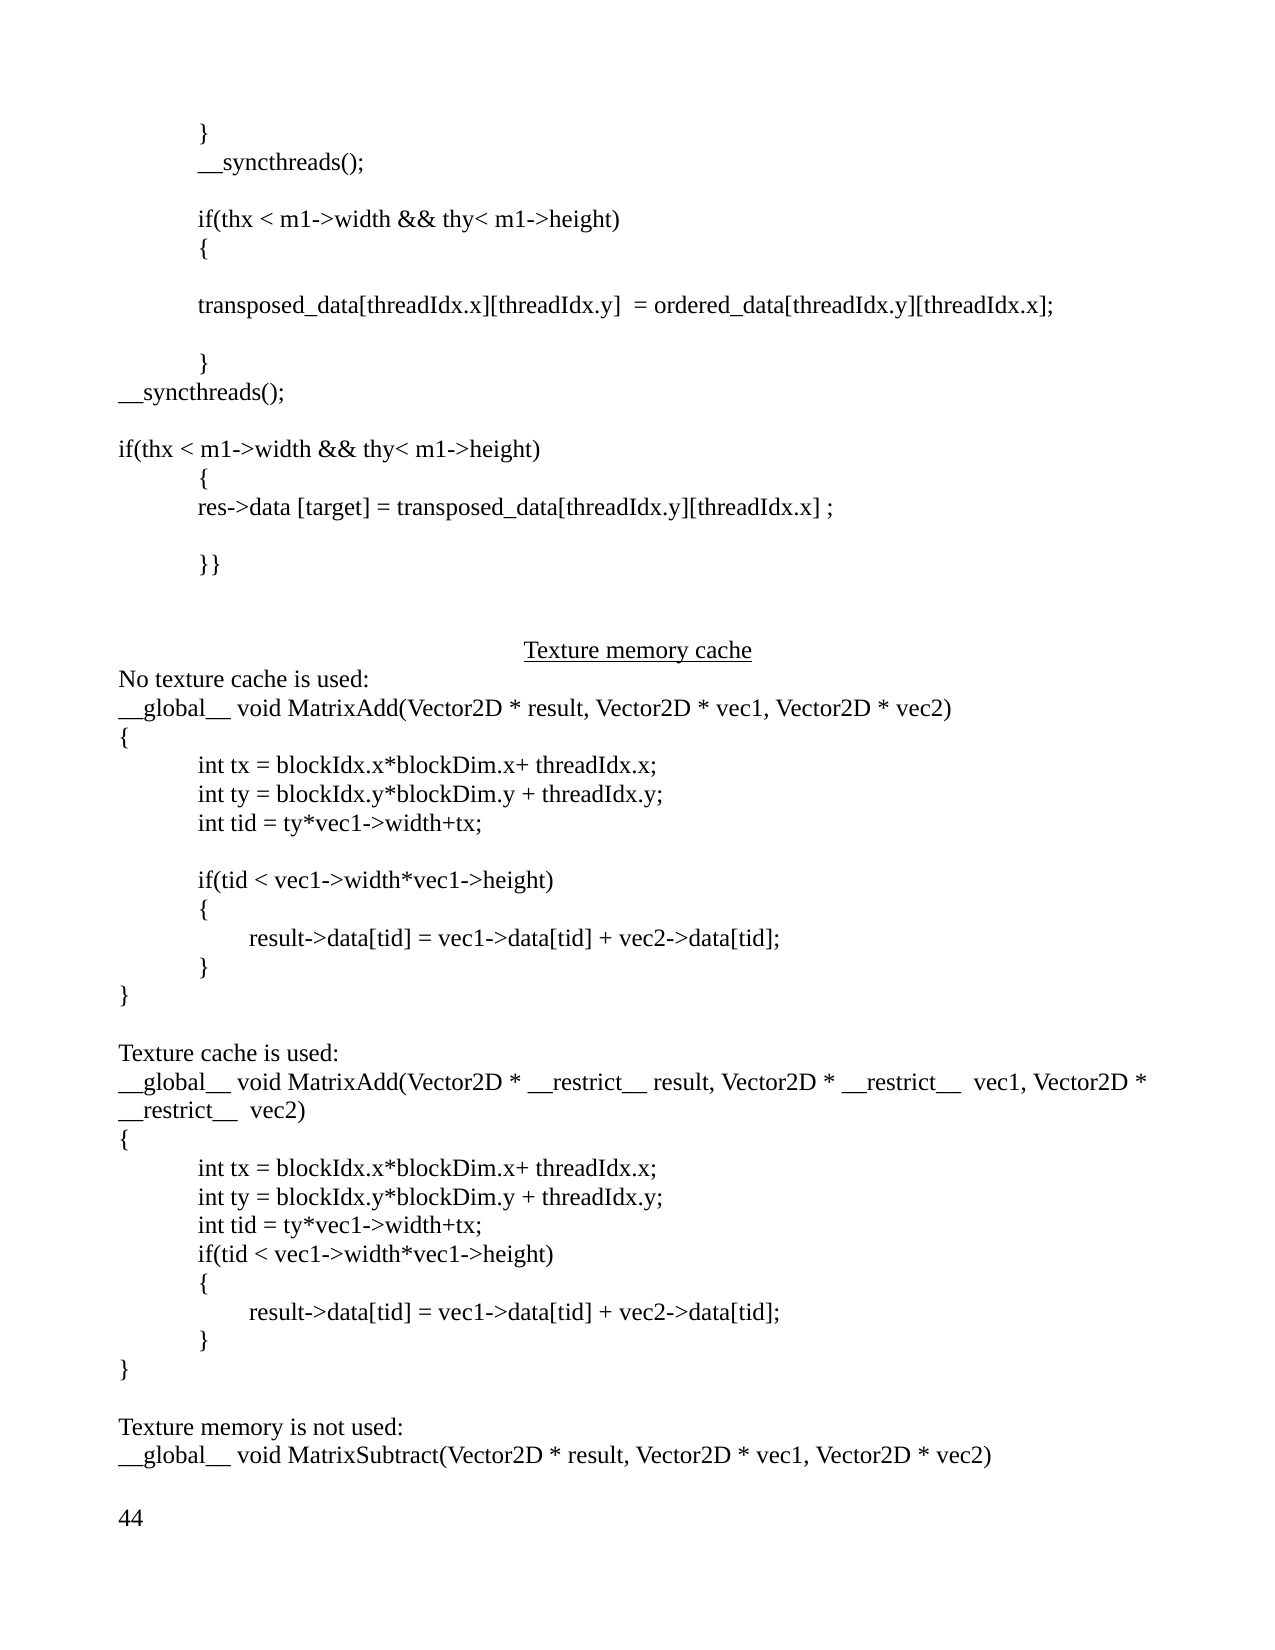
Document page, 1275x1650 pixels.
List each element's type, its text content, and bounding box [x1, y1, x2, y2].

text transposed_data[threadIdx.x][threadIdx.y] = ordered_data[threadIdx.y][threadIdx.x]; [118, 291, 1157, 319]
text result->data[tid] = vec1->data[tid] + vec2->data[tid]; [118, 923, 1157, 952]
text } [118, 348, 1157, 377]
text { [118, 722, 1157, 751]
text No texture cache is used: [118, 664, 1157, 693]
text { [118, 233, 1157, 262]
text int tx = blockIdx.x*blockDim.x+ threadIdx.x; [118, 1153, 1157, 1182]
text { [118, 1124, 1157, 1153]
text Texture cache is used: [118, 1038, 1157, 1067]
text __global__ void MatrixAdd(Vector2D * __restrict__ result, Vector2D * __restrict__ vec1, Vector2D * __restrict__ vec2) [118, 1067, 1157, 1124]
text __syncthreads(); [118, 147, 1157, 176]
text __global__ void MatrixSubtract(Vector2D * result, Vector2D * vec1, Vector2D * vec2) [118, 1441, 1157, 1469]
text int tid = ty*vec1->width+tx; [118, 808, 1157, 837]
text { [118, 894, 1157, 923]
text } [118, 118, 1157, 147]
text } [118, 952, 1157, 981]
text result->data[tid] = vec1->data[tid] + vec2->data[tid]; [118, 1297, 1157, 1326]
text if(thx < m1->width && thy< m1->height) [118, 204, 1157, 233]
text int ty = blockIdx.y*blockDim.y + threadIdx.y; [118, 1182, 1157, 1211]
text } [118, 981, 1157, 1009]
text __syncthreads(); [118, 377, 1157, 406]
text int tid = ty*vec1->width+tx; [118, 1211, 1157, 1239]
text Texture memory cache [118, 636, 1157, 664]
text res->data [target] = transposed_data[threadIdx.y][threadIdx.x] ; [118, 492, 1157, 521]
text { [118, 463, 1157, 492]
text int ty = blockIdx.y*blockDim.y + threadIdx.y; [118, 779, 1157, 808]
text if(tid < vec1->width*vec1->height) [118, 866, 1157, 894]
text int tx = blockIdx.x*blockDim.x+ threadIdx.x; [118, 751, 1157, 779]
text }} [118, 549, 1157, 578]
text } [118, 1326, 1157, 1354]
text __global__ void MatrixAdd(Vector2D * result, Vector2D * vec1, Vector2D * vec2) [118, 693, 1157, 722]
text if(thx < m1->width && thy< m1->height) [118, 434, 1157, 463]
text Texture memory is not used: [118, 1412, 1157, 1441]
text } [118, 1354, 1157, 1383]
text { [118, 1268, 1157, 1297]
text if(tid < vec1->width*vec1->height) [118, 1239, 1157, 1268]
